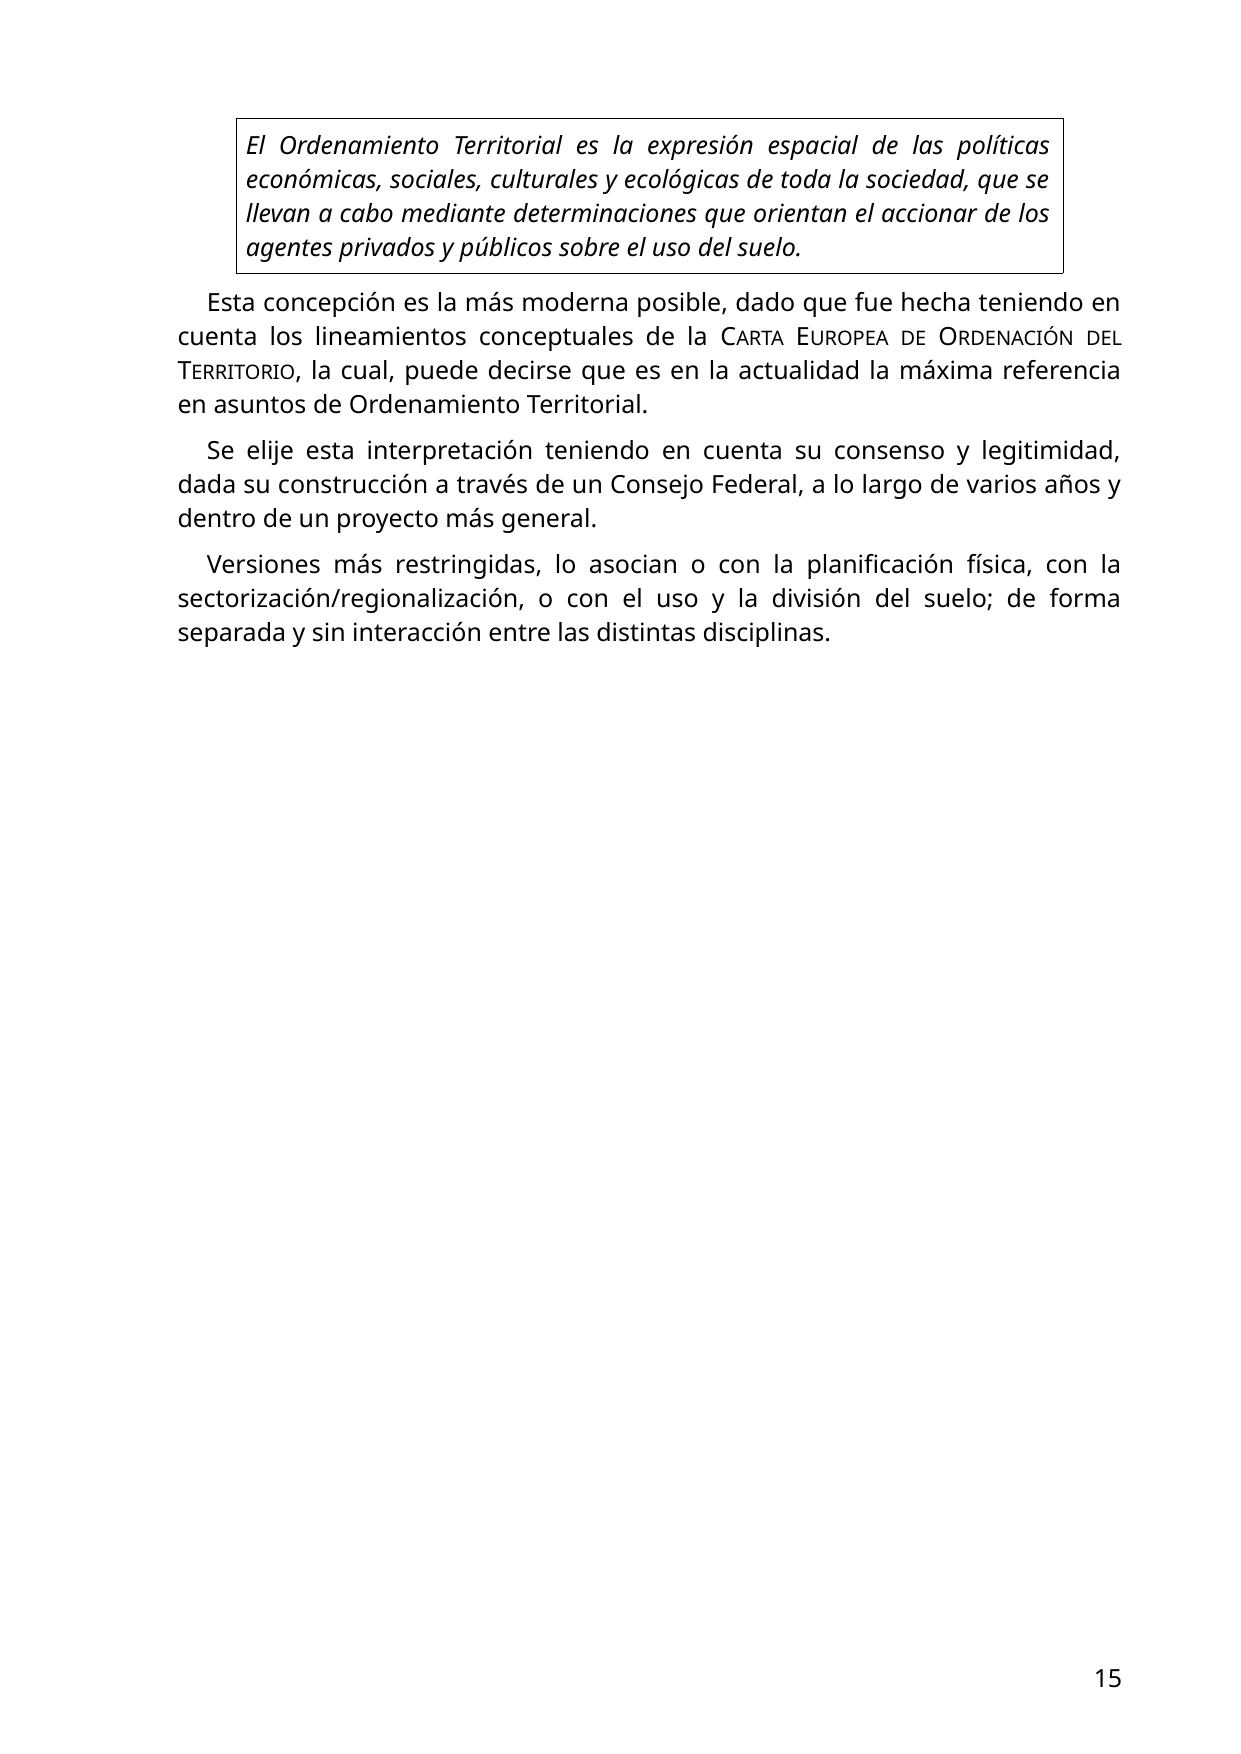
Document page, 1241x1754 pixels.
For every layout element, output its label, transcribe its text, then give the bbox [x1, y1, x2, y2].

text Versiones más restringidas, lo asocian o con la planificación física, con la sectorización/regionalización, o con el uso y la división del suelo; de forma separada y sin interacción entre las distintas disciplinas. [177, 547, 1122, 649]
text Se elije esta interpretación teniendo en cuenta su consenso y legitimidad, dada su construcción a través de un Consejo Federal, a lo largo de varios años y dentro de un proyecto más general. [177, 433, 1122, 535]
text Esta concepción es la más moderna posible, dado que fue hecha teniendo en cuenta los lineamientos conceptuales de la Carta Europea de Ordenación del Territorio, la cual, puede decirse que es en la actualidad la máxima referencia en asuntos de Ordenamiento Territorial. [177, 285, 1122, 421]
text El Ordenamiento Territorial es la expresión espacial de las políticas económicas, sociales, culturales y ecológicas de toda la sociedad, que se llevan a cabo mediante determinaciones que orientan el accionar de los agentes privados y públicos sobre el uso del suelo. [237, 119, 1063, 273]
